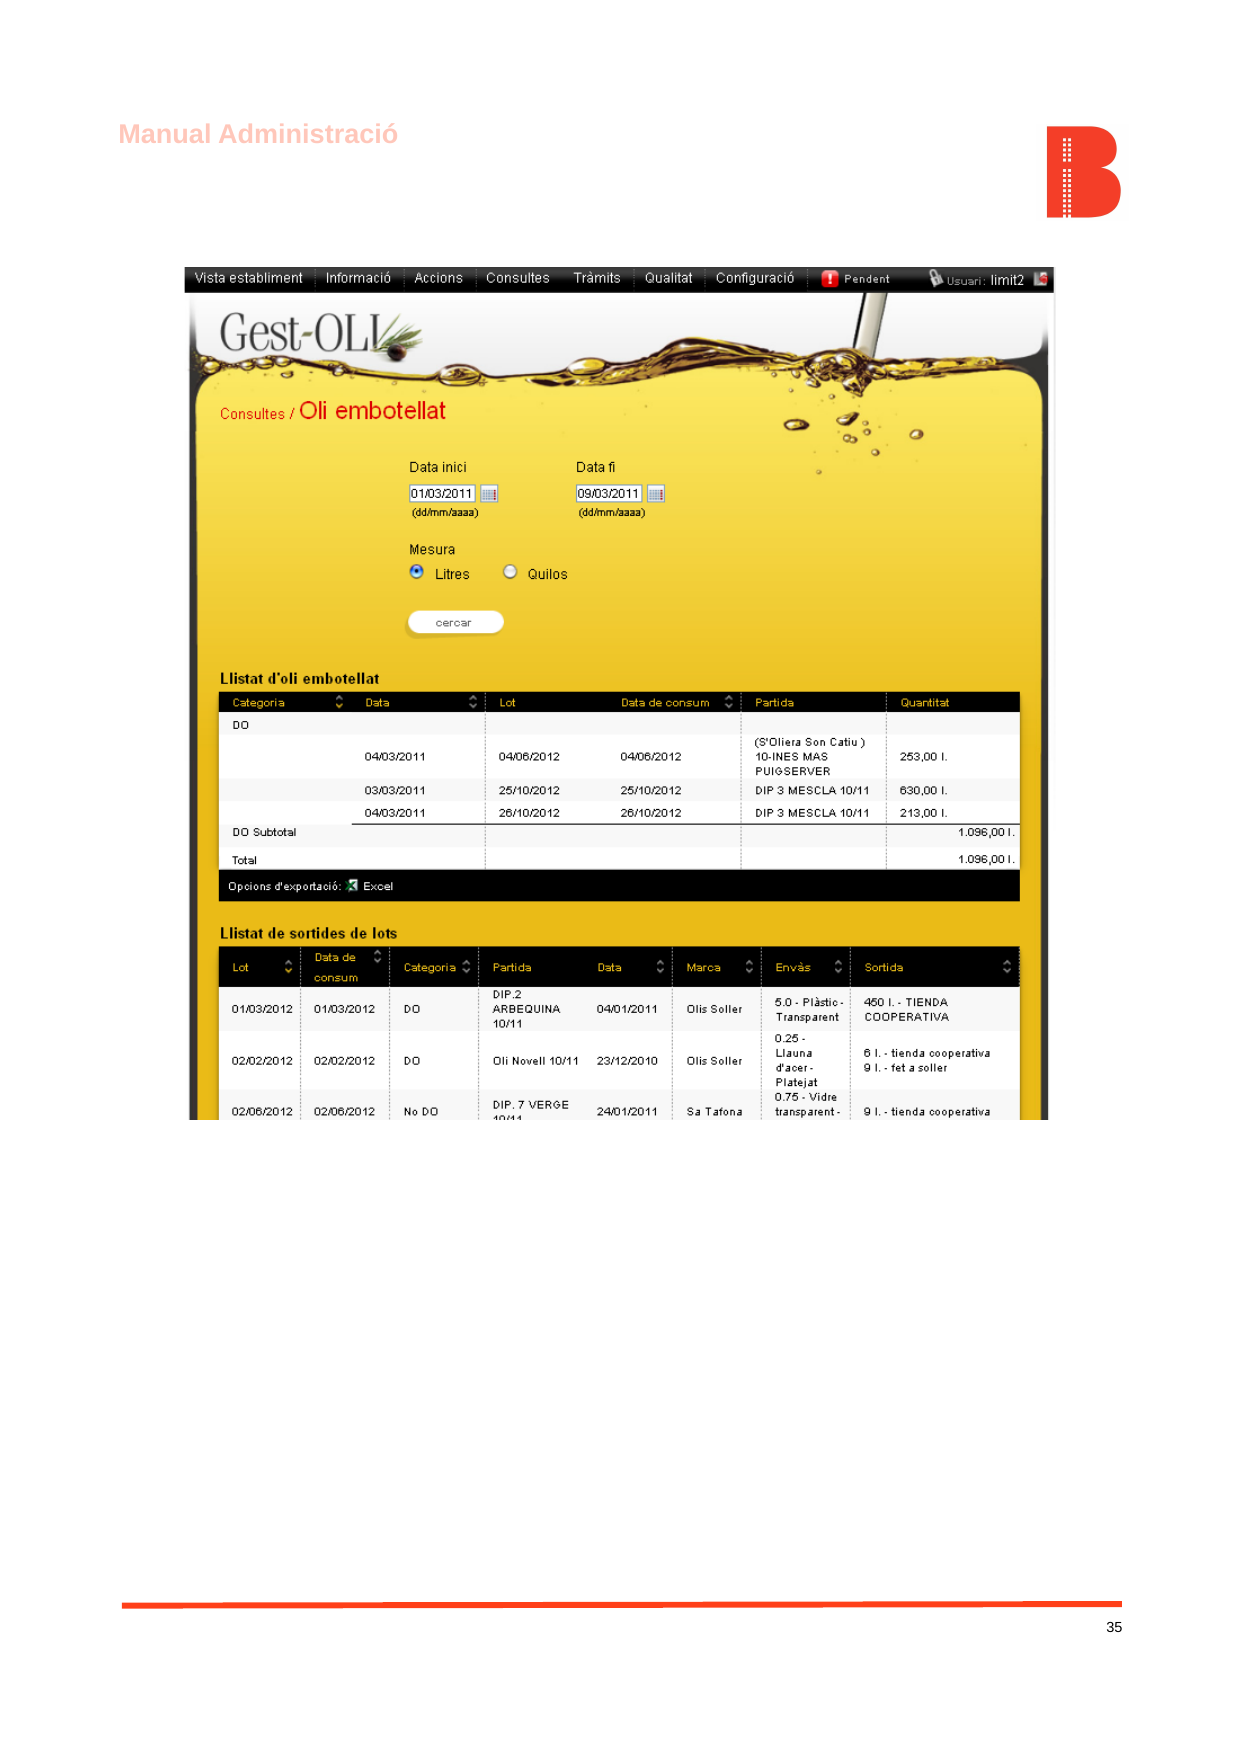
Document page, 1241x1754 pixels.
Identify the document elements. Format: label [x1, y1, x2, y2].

picture [1036, 124, 1130, 221]
picture [184, 267, 1056, 1120]
